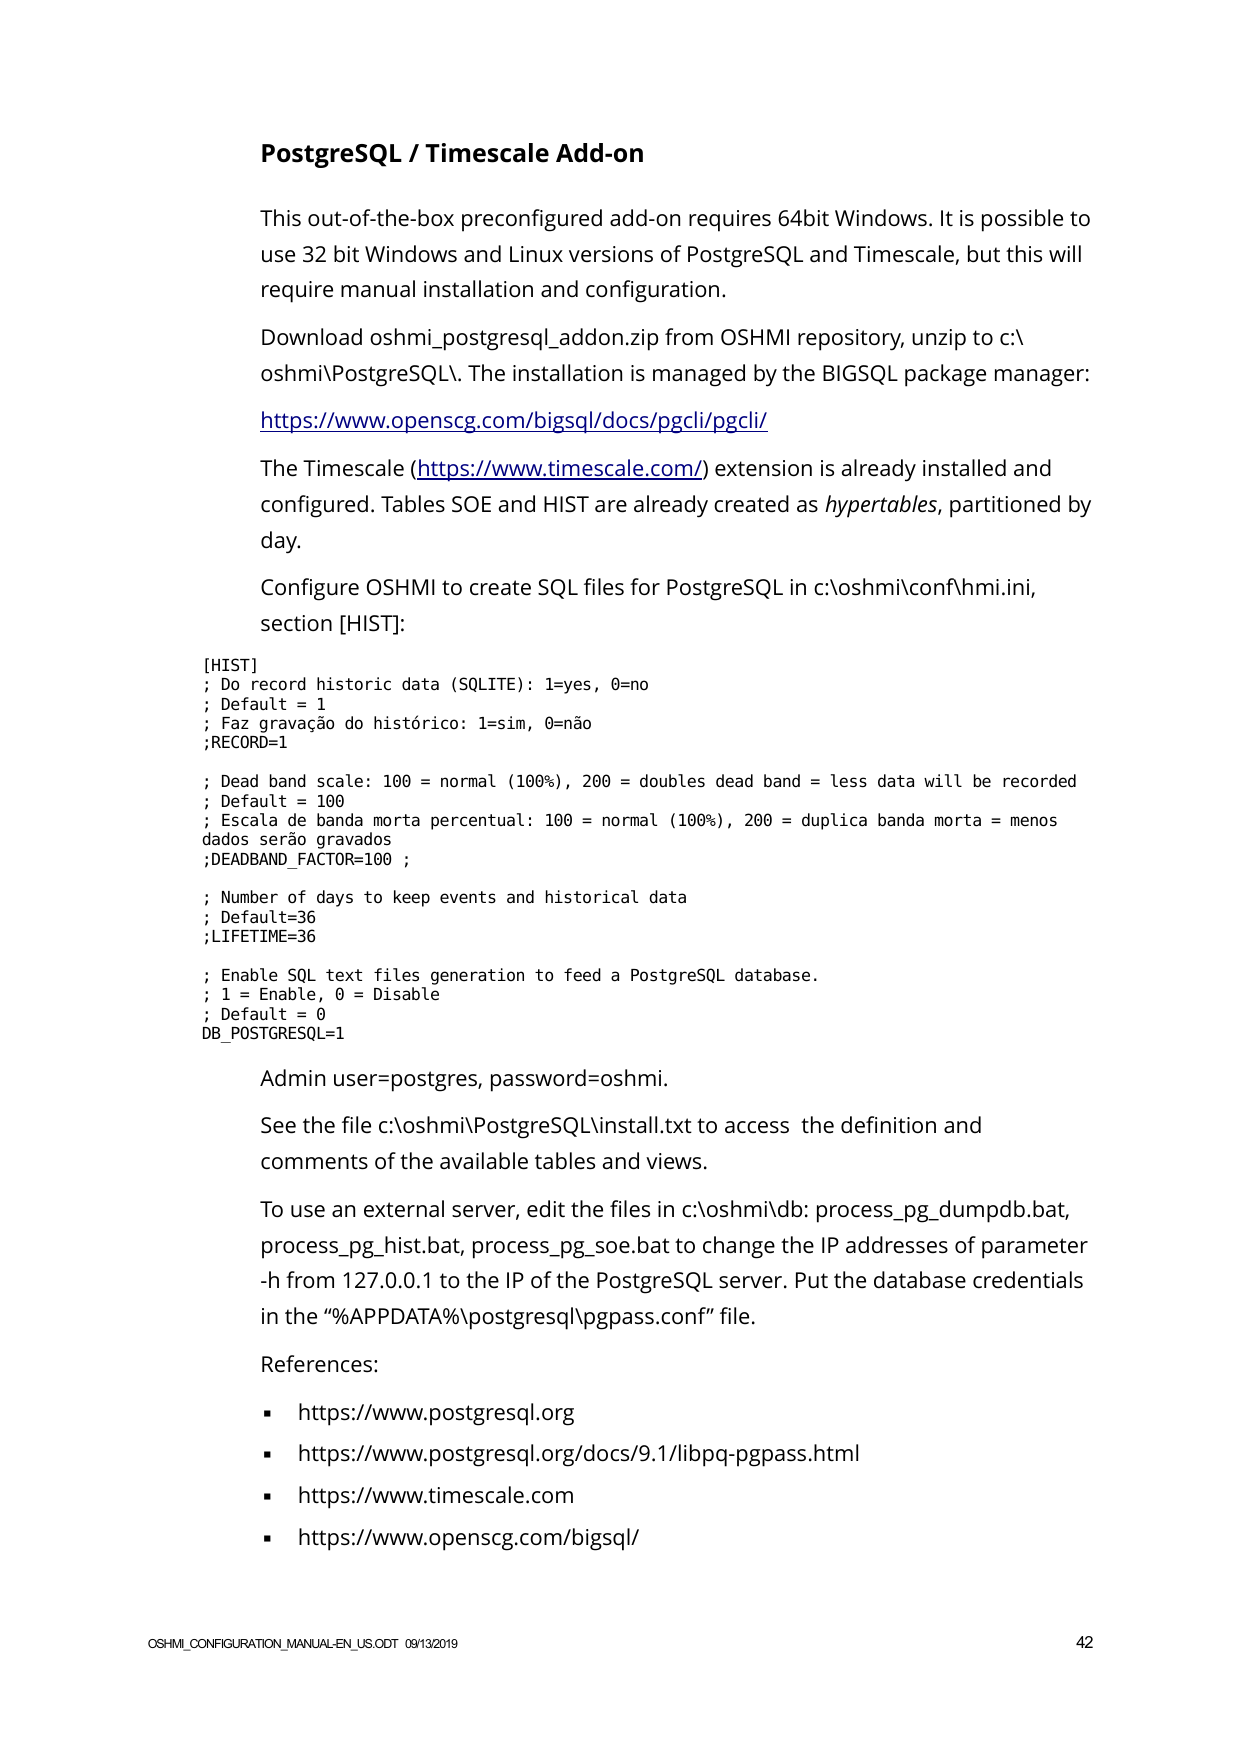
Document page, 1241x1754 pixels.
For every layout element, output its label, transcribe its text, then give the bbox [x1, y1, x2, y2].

text The Timescale (https://www.timescale.com/) extension is already installed and configured. Tables SOE and HIST are already created as hypertables, partitioned by day. [260, 453, 1093, 554]
text DB_POSTGRESQL=1 [202, 1024, 1093, 1063]
list https://www.postgresql.org/docs/9.1/libpq-pgpass.html [260, 1438, 1093, 1468]
text ; Default = 0 [202, 1004, 1093, 1024]
text https://www.openscg.com/bigsql/docs/pgcli/pgcli/ [260, 406, 1093, 435]
text ; Default=36 [202, 908, 1093, 927]
text To use an external server, edit the files in c:\oshmi\db: process_pg_dumpdb.bat, process_pg_hist.bat, process_pg_soe.bat to change the IP addresses of parameter -h from 127.0.0.1 to the IP of the PostgreSQL server. Put the database credentials in the “%APPDATA%\postgresql\pgpass.conf” file. [260, 1194, 1093, 1331]
text This out-of-the-box preconfigured add-on requires 64bit Windows. It is possible to use 32 bit Windows and Linux versions of PostgreSQL and Timescale, but this will require manual installation and configuration. [260, 203, 1093, 304]
list https://www.openscg.com/bigsql/ [260, 1522, 1093, 1552]
text ; Default = 1 [202, 694, 1093, 714]
list https://www.postgresql.org [260, 1396, 1093, 1426]
subtitle PostgreSQL / Timescale Add-on [260, 136, 1093, 170]
text ; Enable SQL text files generation to feed a PostgreSQL database. [202, 966, 1093, 985]
text ;DEADBAND_FACTOR=100 ; [202, 849, 1093, 869]
text ; 1 = Enable, 0 = Disable [202, 985, 1093, 1004]
text Admin user=postgres, password=oshmi. [260, 1063, 1093, 1092]
text See the file c:\oshmi\PostgreSQL\install.txt to access the definition and comments of the available tables and views. [260, 1110, 1093, 1176]
text References: [260, 1349, 1093, 1378]
list https://www.timescale.com [260, 1480, 1093, 1510]
text ; Number of days to keep events and historical data [202, 888, 1093, 908]
text [HIST] [202, 656, 1093, 675]
text ; Escala de banda morta percentual: 100 = normal (100%), 200 = duplica banda morta = menos dados serão gravados [202, 811, 1093, 849]
text ; Dead band scale: 100 = normal (100%), 200 = doubles dead band = less data will be recorded [202, 772, 1093, 791]
text ; Do record historic data (SQLITE): 1=yes, 0=no [202, 675, 1093, 694]
text ; Default = 100 [202, 791, 1093, 811]
text Configure OSHMI to create SQL files for PostgreSQL in c:\oshmi\conf\hmi.ini, section [HIST]: [260, 572, 1093, 638]
text Download oshmi_postgresql_addon.zip from OSHMI repository, unzip to c:\oshmi\PostgreSQL\. The installation is managed by the BIGSQL package manager: [260, 322, 1093, 388]
text ;RECORD=1 [202, 733, 1093, 753]
text ;LIFETIME=36 [202, 927, 1093, 946]
text ; Faz gravação do histórico: 1=sim, 0=não [202, 714, 1093, 733]
